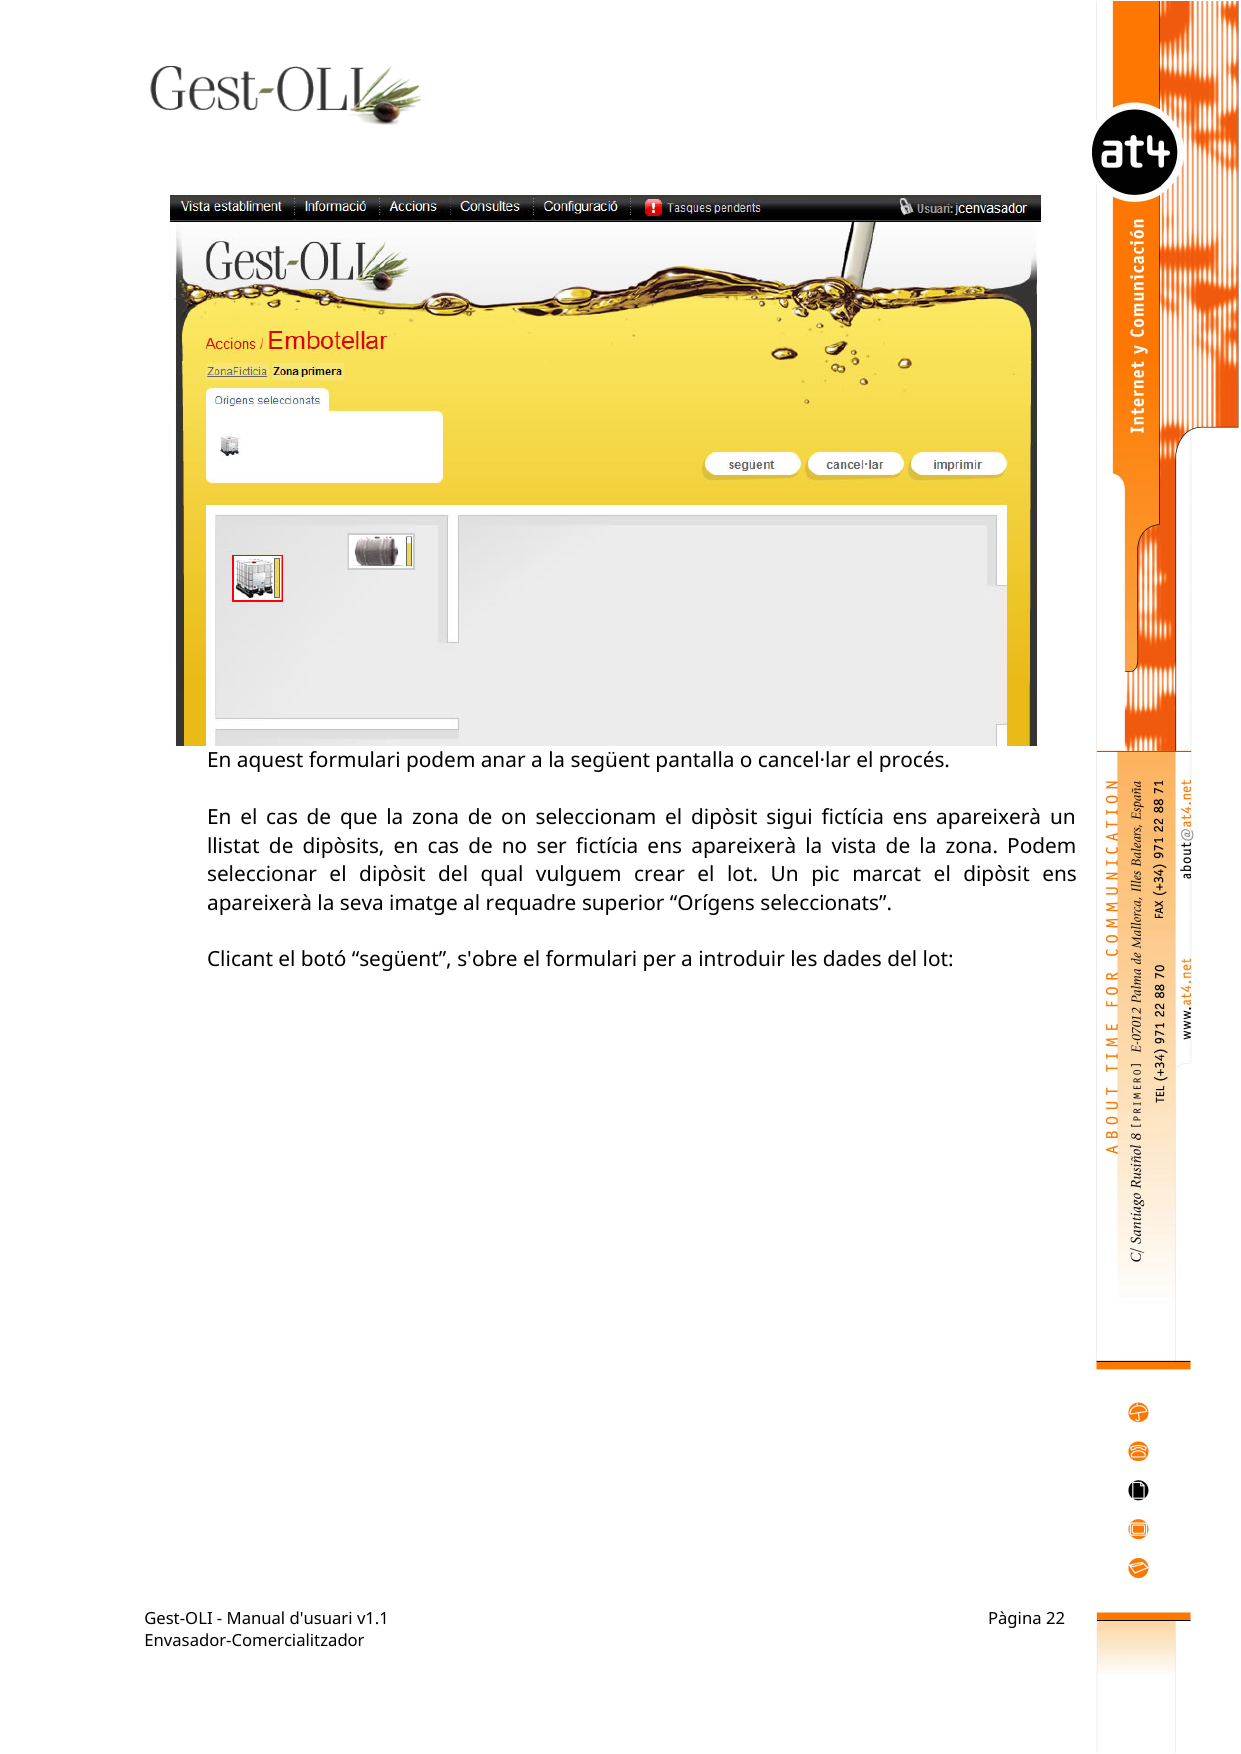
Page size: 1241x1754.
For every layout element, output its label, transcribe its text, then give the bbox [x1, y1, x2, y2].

text Clicant el botó “següent”, s'obre el formulari per a introduir les dades del lot: [207, 944, 1078, 973]
text En aquest formulari podem anar a la següent pantalla o cancel·lar el procés. [207, 389, 1078, 774]
text En el cas de que la zona de on seleccionam el dipòsit sigui fictícia ens apareixerà un llistat de dipòsits, en cas de no ser fictícia ens apareixerà la vista de la zona. Podem seleccionar el dipòsit del qual vulguem crear el lot. Un pic marcat el dipòsit ens apareixerà la seva imatge al requadre superior “Orígens seleccionats”. [207, 802, 1078, 916]
picture [1085, 1, 1239, 1753]
picture [169, 195, 1041, 746]
picture [149, 66, 423, 126]
